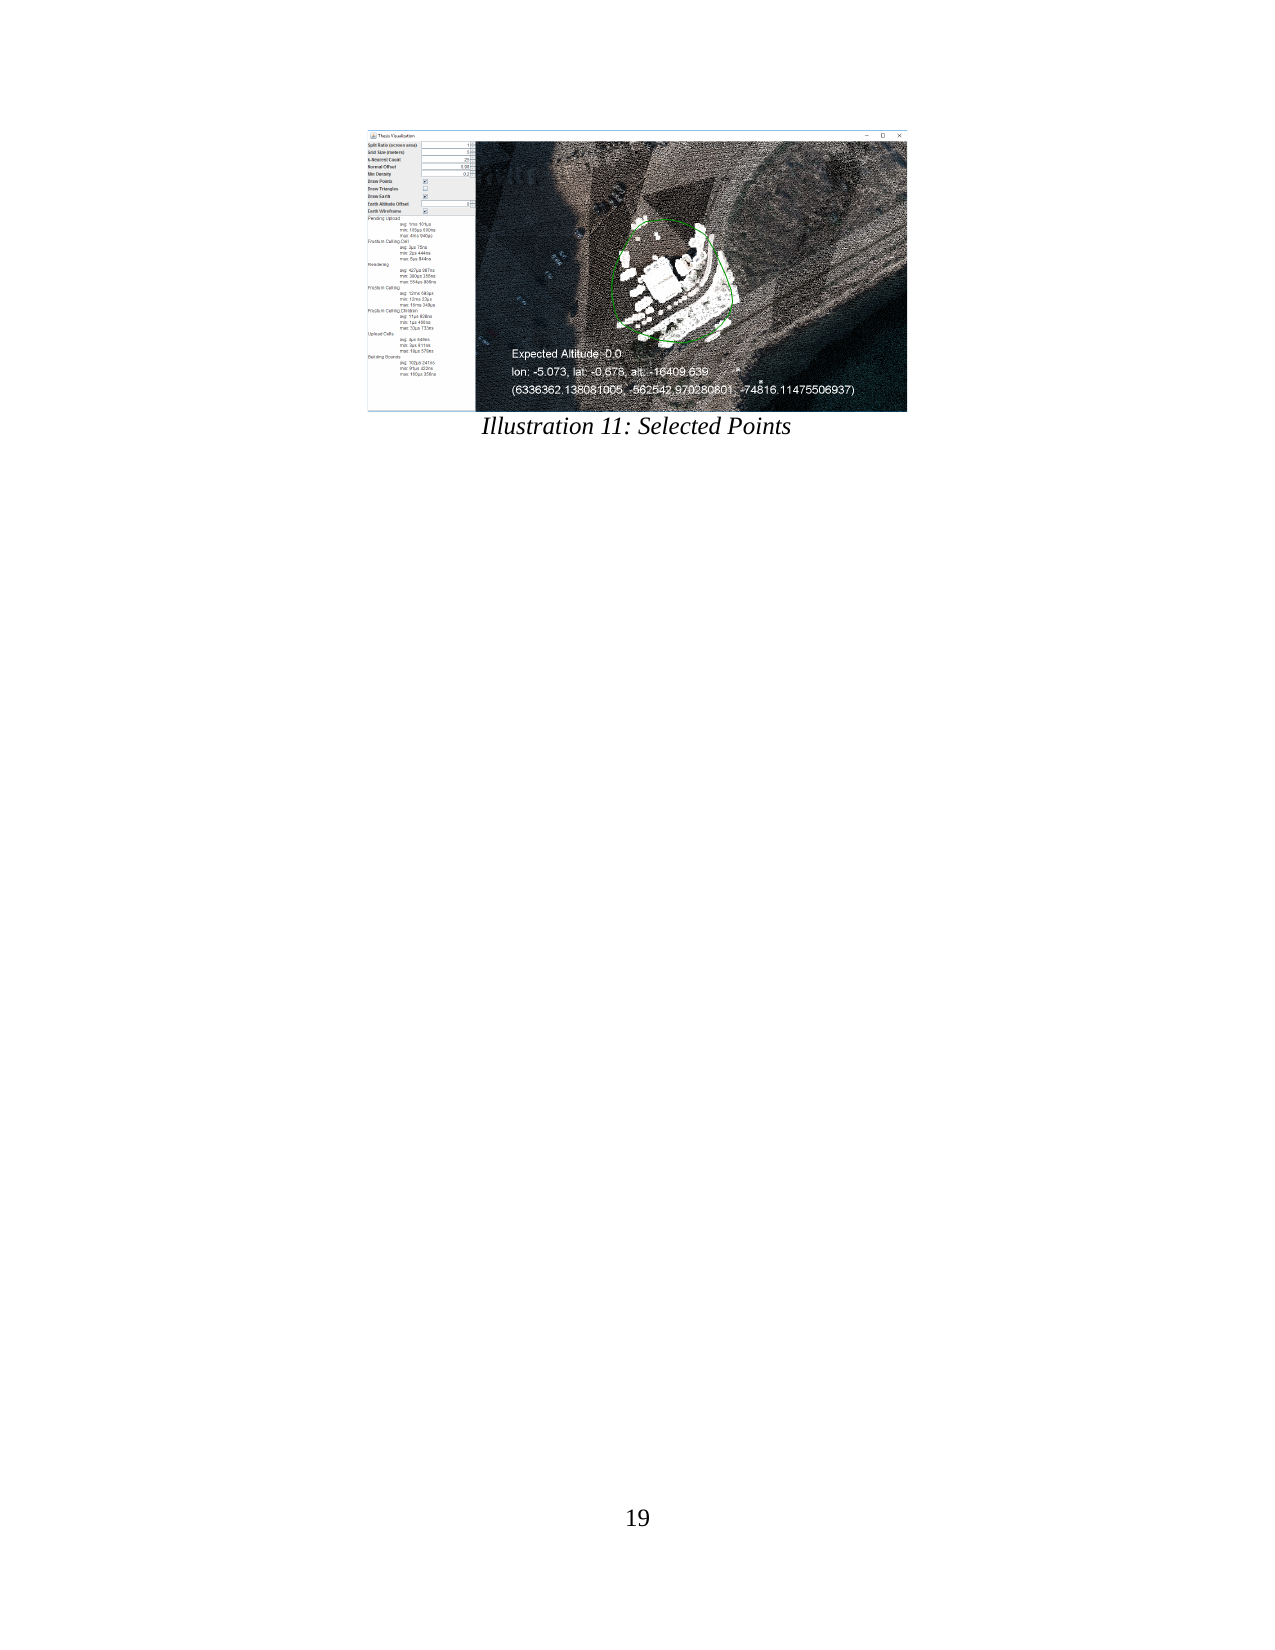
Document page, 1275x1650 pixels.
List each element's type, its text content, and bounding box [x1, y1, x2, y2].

text Illustration 11: Selected Points [368, 412, 907, 440]
picture [367, 130, 908, 412]
